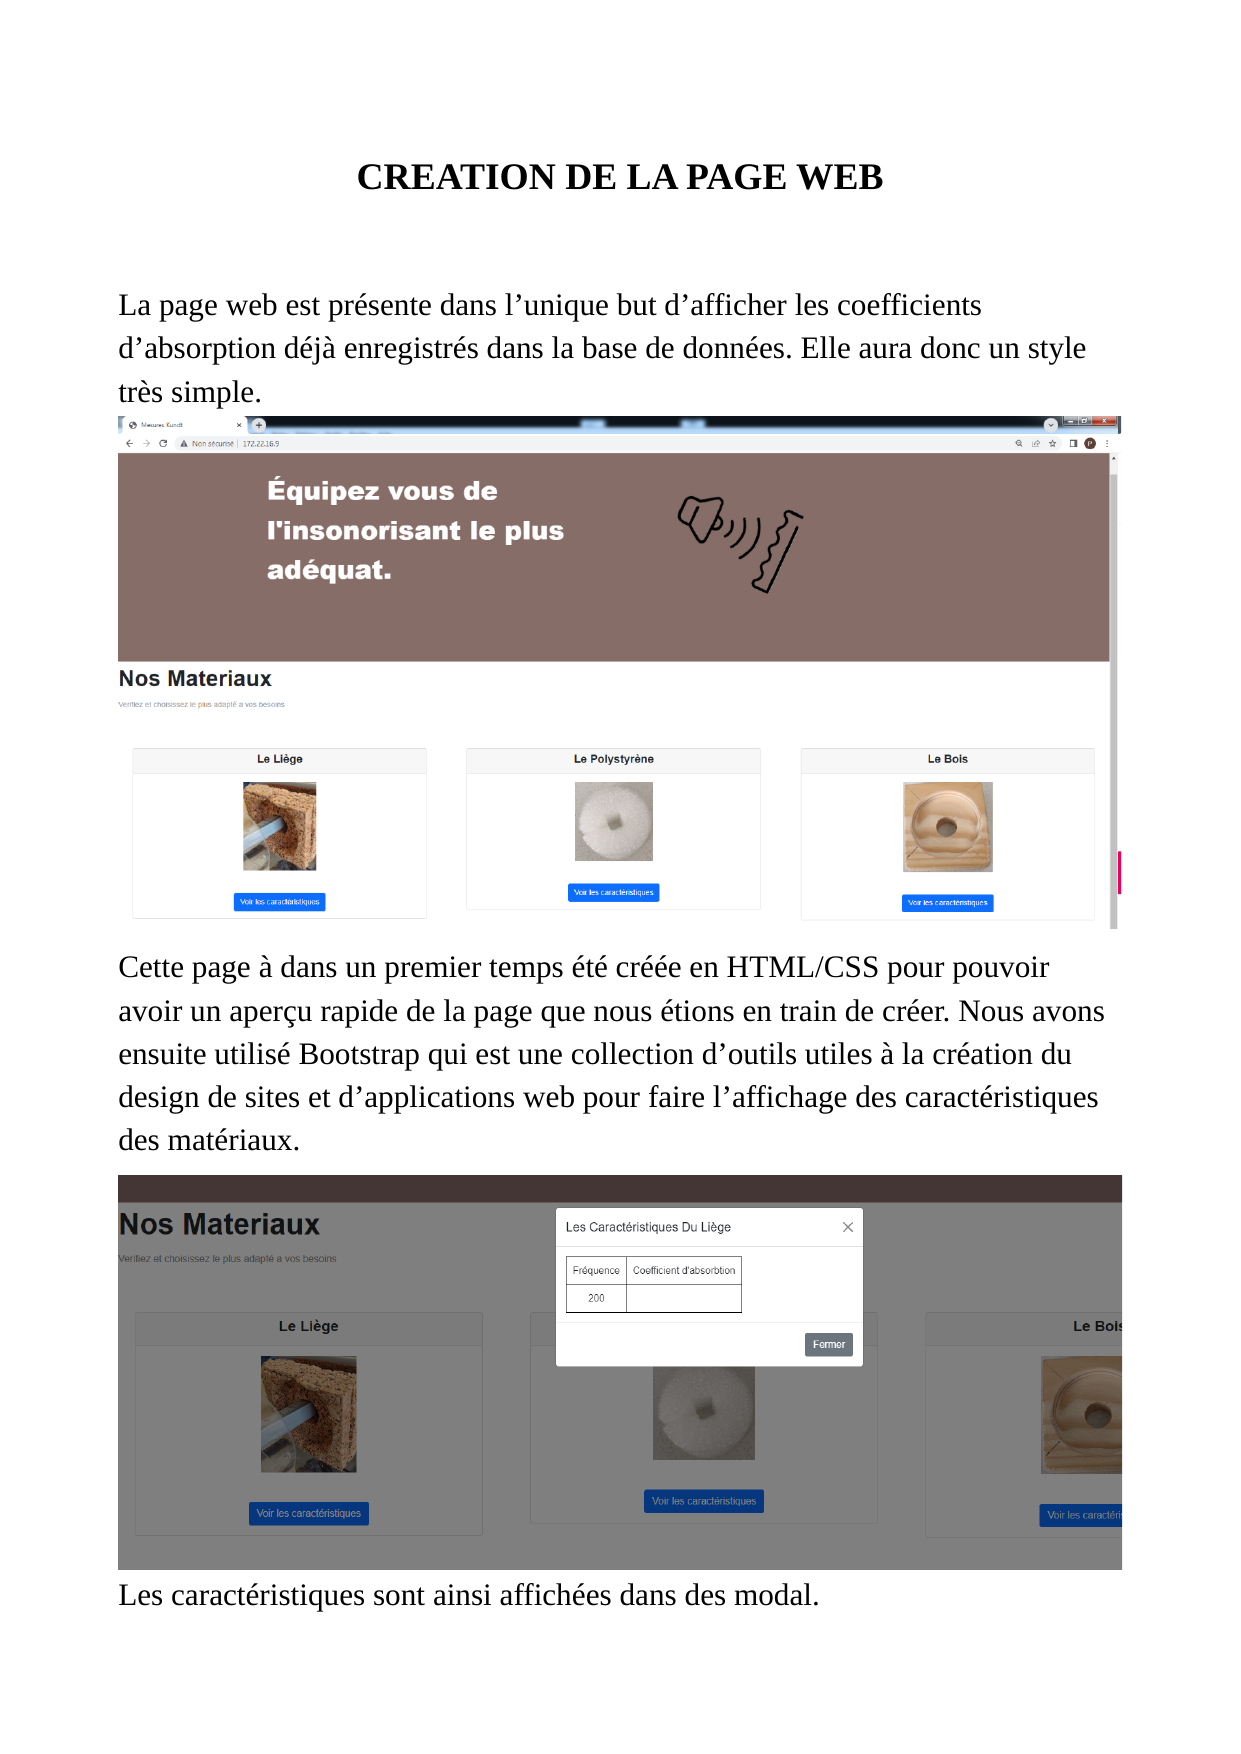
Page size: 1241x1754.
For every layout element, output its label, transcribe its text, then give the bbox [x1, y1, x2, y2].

picture [118, 1175, 1123, 1570]
text Cette page à dans un premier temps été créée en HTML/CSS pour pouvoir avoir un aperçu rapide de la page que nous étions en train de créer. Nous avons ensuite utilisé Bootstrap qui est une collection d’outils utiles à la création du design de sites et d’applications web pour faire l’affichage des caractéristiques des matériaux. [118, 949, 1122, 1157]
text Les caractéristiques sont ainsi affichées dans des modal. [118, 1570, 1122, 1612]
text CREATION DE LA PAGE WEB [118, 154, 1122, 197]
picture [118, 416, 1122, 929]
text La page web est présente dans l’unique but d’afficher les coefficients d’absorption déjà enregistrés dans la base de données. Elle aura donc un style très simple. [118, 287, 1122, 416]
